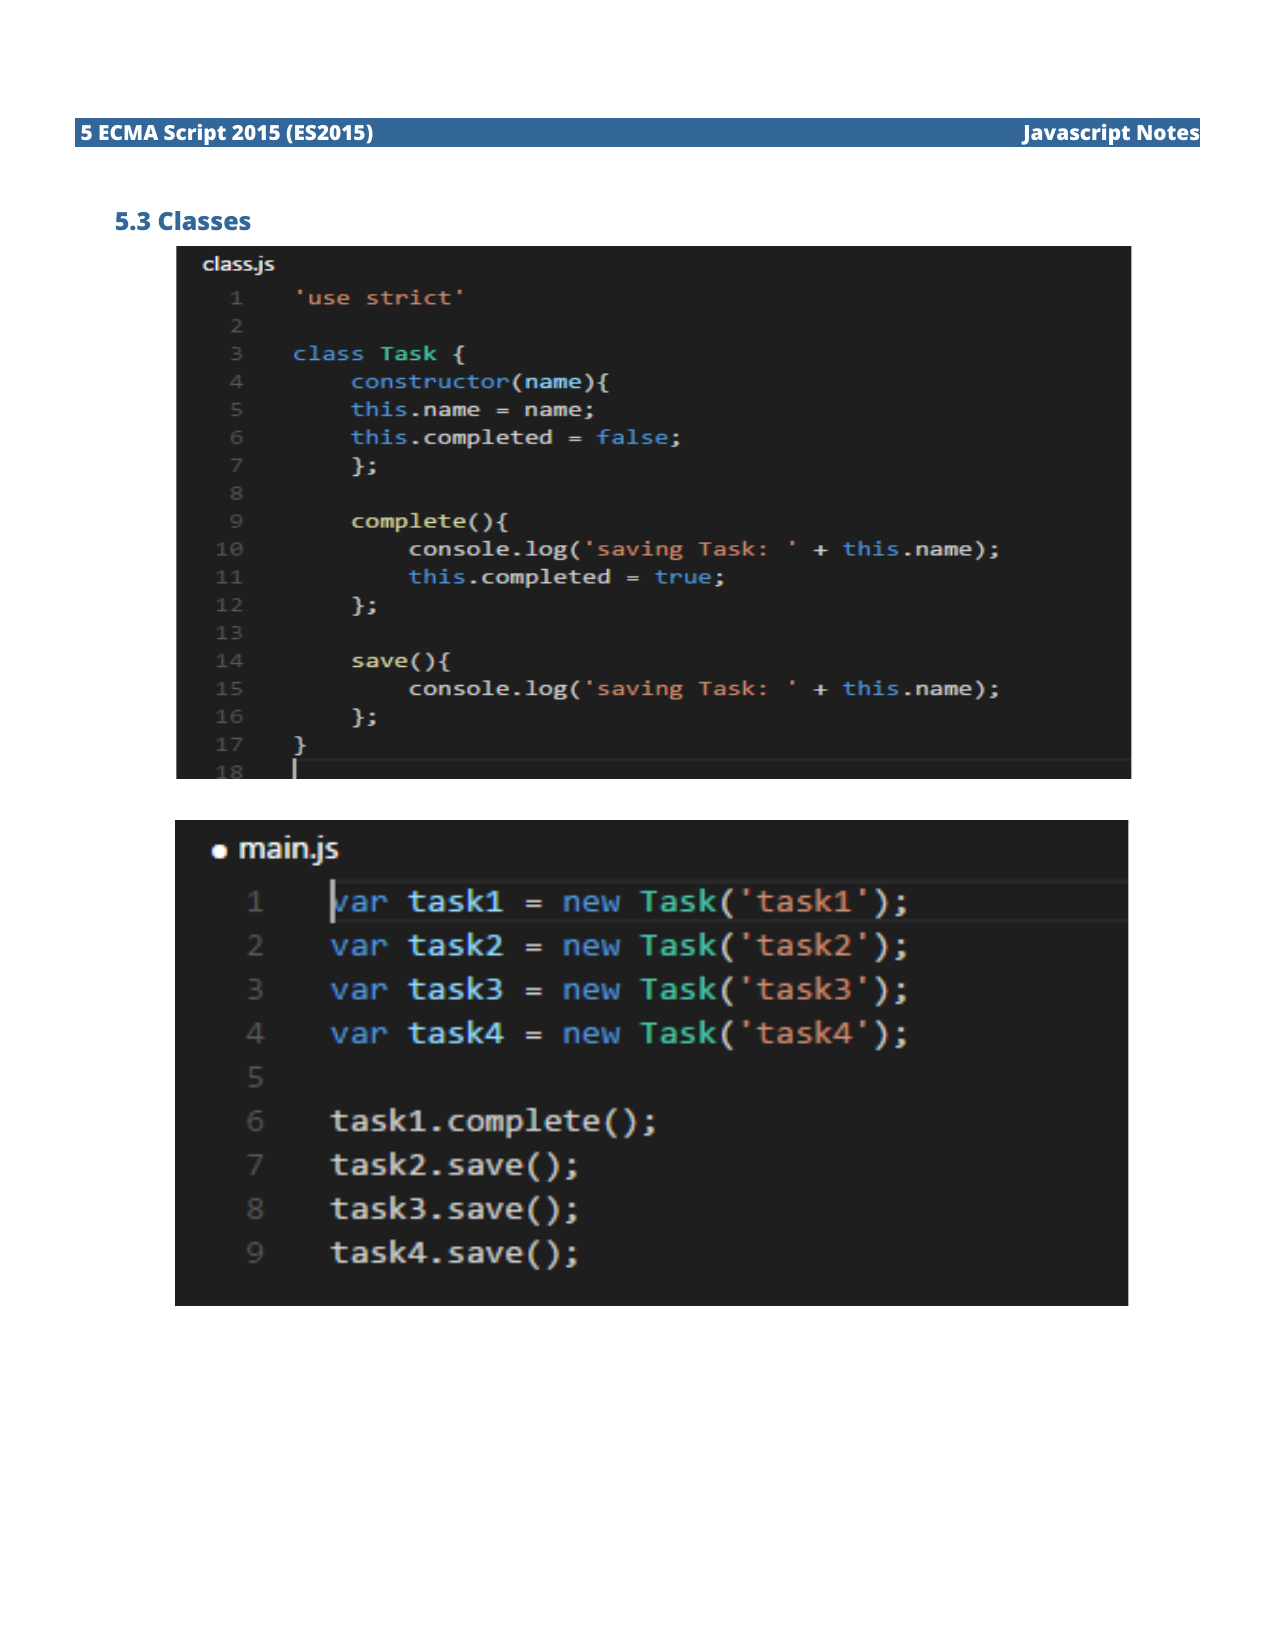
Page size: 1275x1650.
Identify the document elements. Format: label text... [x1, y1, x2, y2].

picture [176, 246, 1132, 428]
subtitle Classes [75, 203, 1200, 238]
picture [175, 820, 1123, 902]
